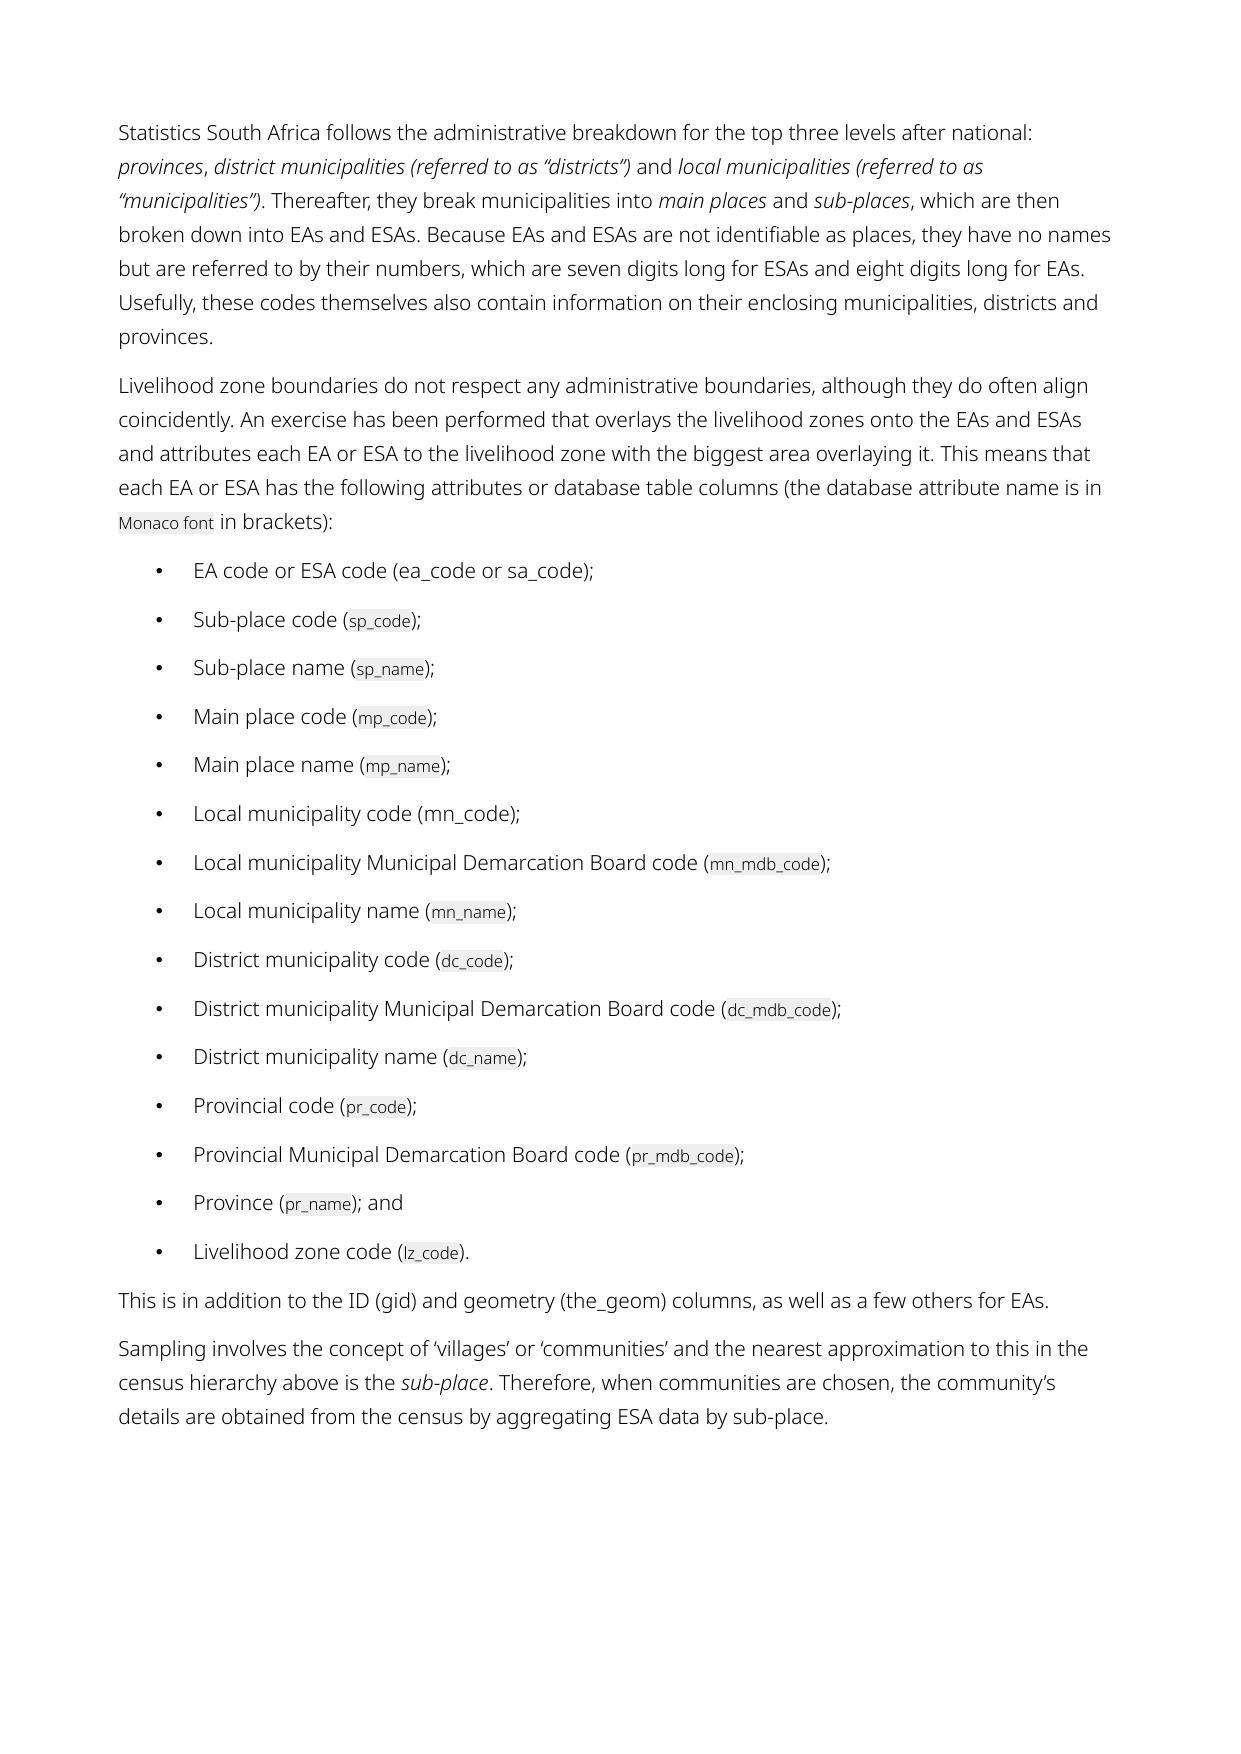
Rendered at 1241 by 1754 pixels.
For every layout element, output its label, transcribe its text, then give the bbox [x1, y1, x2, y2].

list District municipality Municipal Demarcation Board code (dc_mdb_code); [156, 994, 1122, 1022]
list Main place code (mp_code); [156, 702, 1122, 730]
list Province (pr_name); and [156, 1188, 1122, 1217]
text This is in addition to the ID (gid) and geometry (the_geom) columns, as well as a few others for EAs. [118, 1286, 1122, 1314]
list District municipality code (dc_code); [156, 945, 1122, 974]
list District municipality name (dc_name); [156, 1042, 1122, 1071]
list Local municipality code (mn_code); [156, 799, 1122, 828]
text Sampling involves the concept of ‘villages’ or ‘communities’ and the nearest approximation to this in the census hierarchy above is the sub-place. Therefore, when communities are chosen, the community’s details are obtained from the census by aggregating ESA data by sub-place. [118, 1334, 1122, 1431]
list Local municipality Municipal Demarcation Board code (mn_mdb_code); [156, 848, 1122, 876]
list Provincial code (pr_code); [156, 1091, 1122, 1119]
list Main place name (mp_name); [156, 751, 1122, 779]
list Sub-place code (sp_code); [156, 605, 1122, 633]
list Sub-place name (sp_name); [156, 653, 1122, 682]
text Livelihood zone boundaries do not respect any administrative boundaries, although they do often align coincidently. An exercise has been performed that overlays the livelihood zones onto the EAs and ESAs and attributes each EA or ESA to the livelihood zone with the biggest area overlaying it. This means that each EA or ESA has the following attributes or database table columns (the database attribute name is in Monaco font in brackets): [118, 371, 1122, 536]
text Statistics South Africa follows the administrative breakdown for the top three levels after national: provinces, district municipalities (referred to as “districts”) and local municipalities (referred to as “municipalities”). Thereafter, they break municipalities into main places and sub-places, which are then broken down into EAs and ESAs. Because EAs and ESAs are not identifiable as places, they have no names but are referred to by their numbers, which are seven digits long for ESAs and eight digits long for EAs. Usefully, these codes themselves also contain information on their enclosing municipalities, districts and provinces. [118, 118, 1122, 351]
list Local municipality name (mn_name); [156, 897, 1122, 925]
list Provincial Municipal Demarcation Board code (pr_mdb_code); [156, 1140, 1122, 1168]
list Livelihood zone code (lz_code). [156, 1237, 1122, 1266]
list EA code or ESA code (ea_code or sa_code); [156, 556, 1122, 584]
